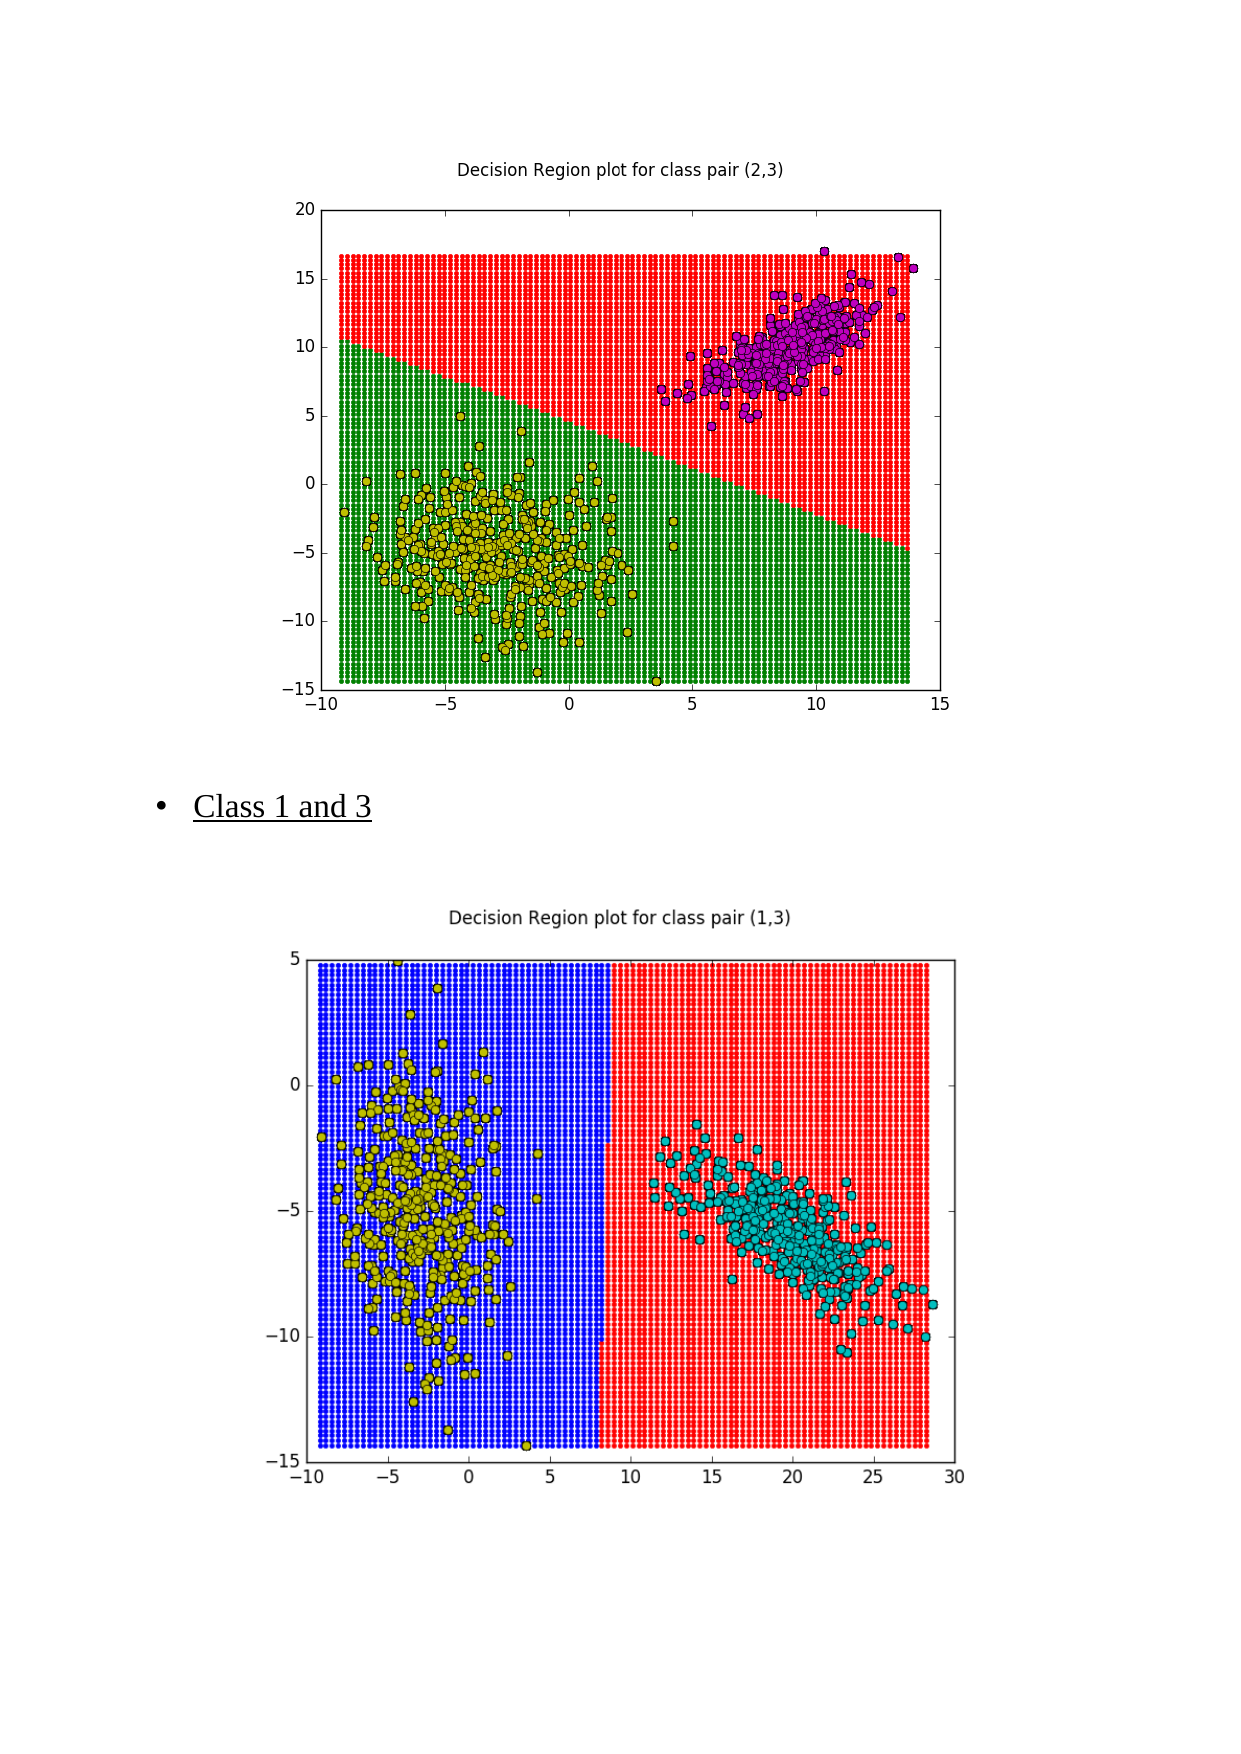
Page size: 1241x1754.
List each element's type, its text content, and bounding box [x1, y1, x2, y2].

picture [202, 897, 1038, 1525]
picture [221, 150, 1019, 749]
list Class 1 and 3 [156, 787, 1122, 825]
